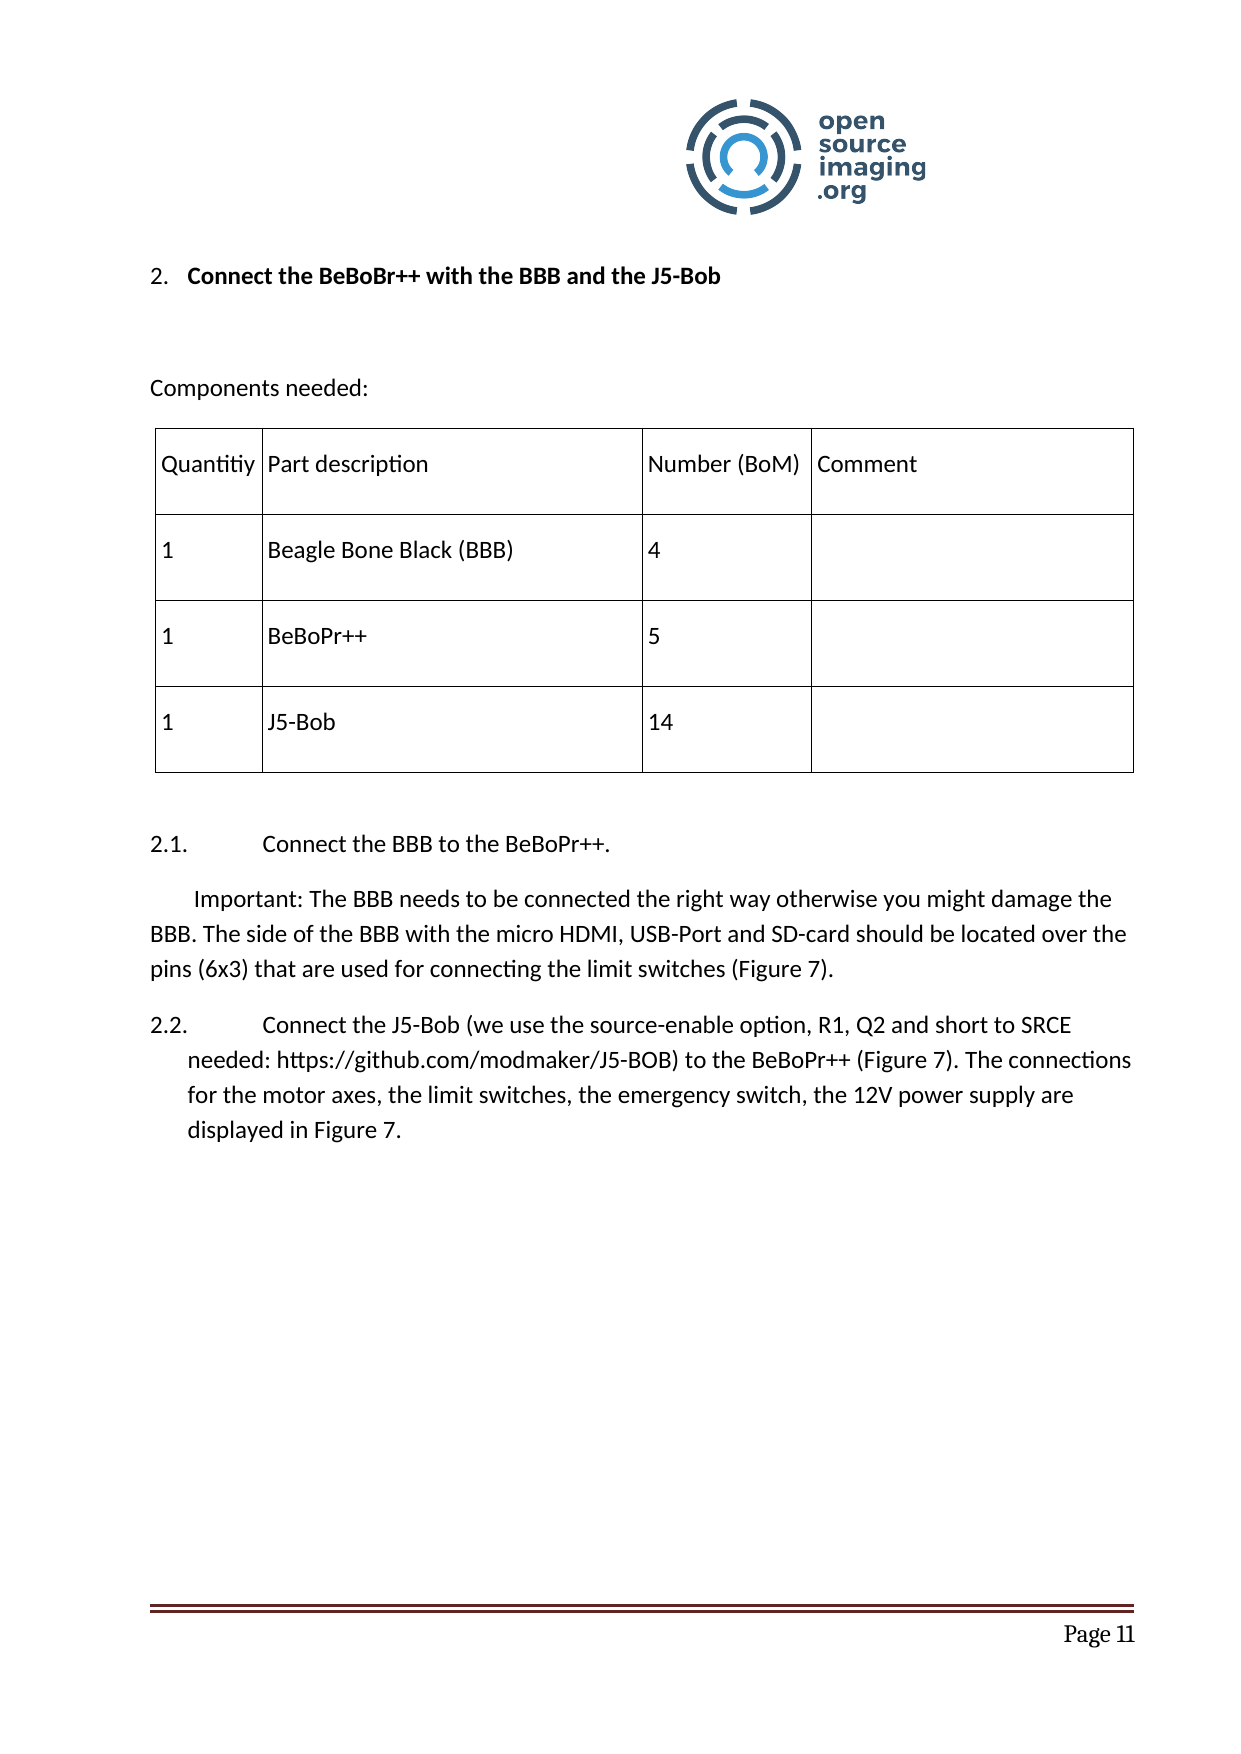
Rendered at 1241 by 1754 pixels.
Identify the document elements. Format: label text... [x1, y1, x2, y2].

list Connect the J5-Bob (we use the source-enable option, R1, Q2 and short to SRCE needed: https://github.com/modmaker/J5-BOB) to the BeBoPr++ (Figure 7). The connections for the motor axes, the limit switches, the emergency switch, the 12V power supply are displayed in Figure 7. [150, 1009, 1134, 1145]
table_header Quantitiy [156, 429, 262, 514]
table_cell [812, 601, 1133, 686]
table_cell 14 [643, 687, 811, 771]
table_cell [812, 687, 1133, 771]
list Important: The BBB needs to be connected the right way otherwise you might damage the BBB. The side of the BBB with the micro HDMI, USB-Port and SD-card should be located over the pins (6x3) that are used for connecting the limit switches (Figure 7). [150, 884, 1134, 984]
table_cell 5 [643, 601, 811, 686]
list Connect the BeBoBr++ with the BBB and the J5-Bob [150, 260, 1134, 291]
table_header Number (BoM) [643, 429, 811, 514]
table_cell [812, 515, 1133, 599]
table_cell 1 [156, 515, 262, 599]
table_cell 1 [156, 601, 262, 686]
table_header Comment [812, 429, 1133, 514]
table_cell BeBoPr++ [263, 601, 642, 686]
list Components needed: [150, 372, 1134, 402]
table_cell 4 [643, 515, 811, 599]
table_header Part description [263, 429, 642, 514]
table_cell 1 [156, 687, 262, 771]
table_cell Beagle Bone Black (BBB) [263, 515, 642, 599]
list Connect the BBB to the BeBoPr++. [150, 828, 1134, 858]
table_cell J5-Bob [263, 687, 642, 771]
